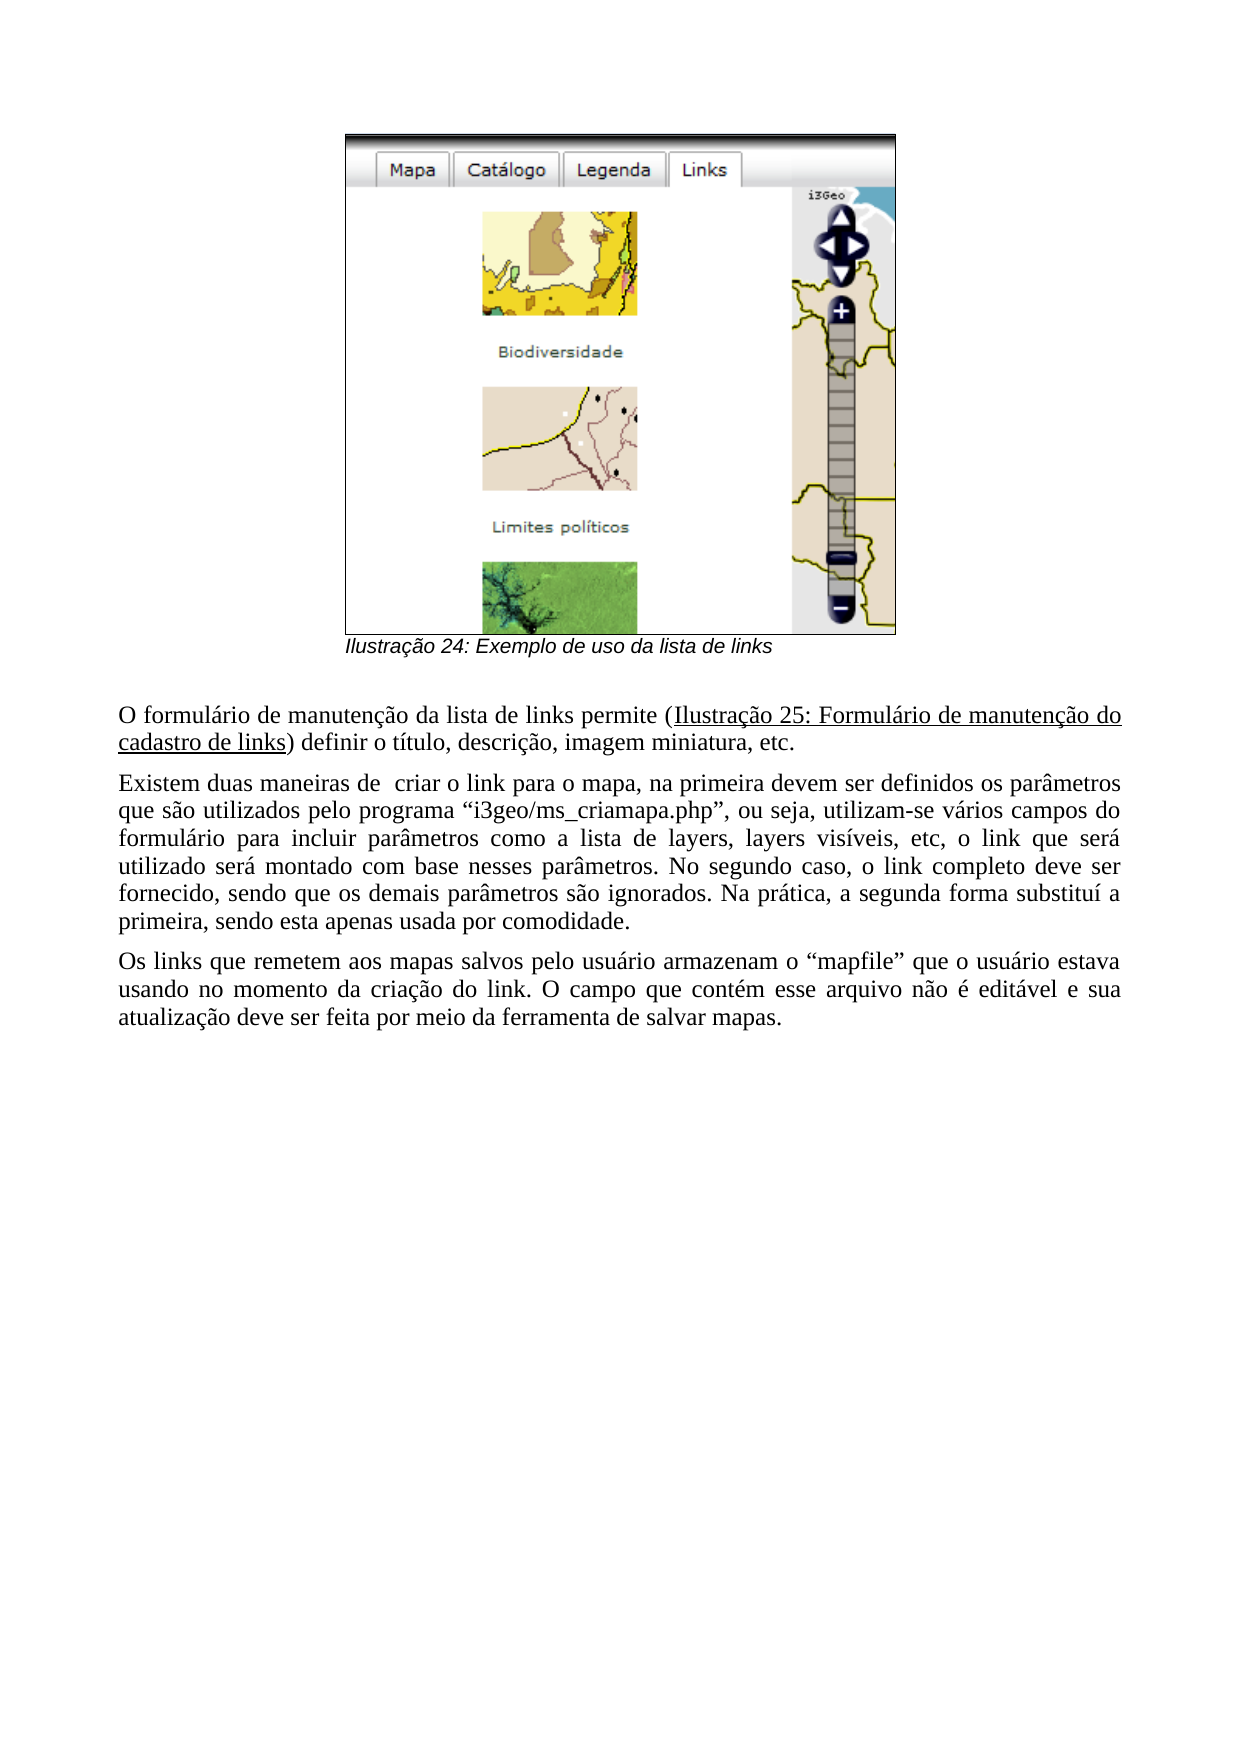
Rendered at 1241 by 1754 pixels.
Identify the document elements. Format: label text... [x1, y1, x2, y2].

text Ilustração 24: Exemplo de uso da lista de links [345, 635, 895, 658]
text Os links que remetem aos mapas salvos pelo usuário armazenam o “mapfile” que o usuário estava usando no momento da criação do link. O campo que contém esse arquivo não é editável e sua atualização deve ser feita por meio da ferramenta de salvar mapas. [118, 947, 1122, 1031]
text O formulário de manutenção da lista de links permite (Ilustração 25: Formulário de manutenção do cadastro de links) definir o título, descrição, imagem miniatura, etc. [118, 701, 1122, 756]
picture [346, 135, 895, 634]
text Existem duas maneiras de criar o link para o mapa, na primeira devem ser definidos os parâmetros que são utilizados pelo programa “i3geo/ms_criamapa.php”, ou seja, utilizam-se vários campos do formulário para incluir parâmetros como a lista de layers, layers visíveis, etc, o link que será utilizado será montado com base nesses parâmetros. No segundo caso, o link completo deve ser fornecido, sendo que os demais parâmetros são ignorados. Na prática, a segunda forma substituí a primeira, sendo esta apenas usada por comodidade. [118, 769, 1122, 935]
